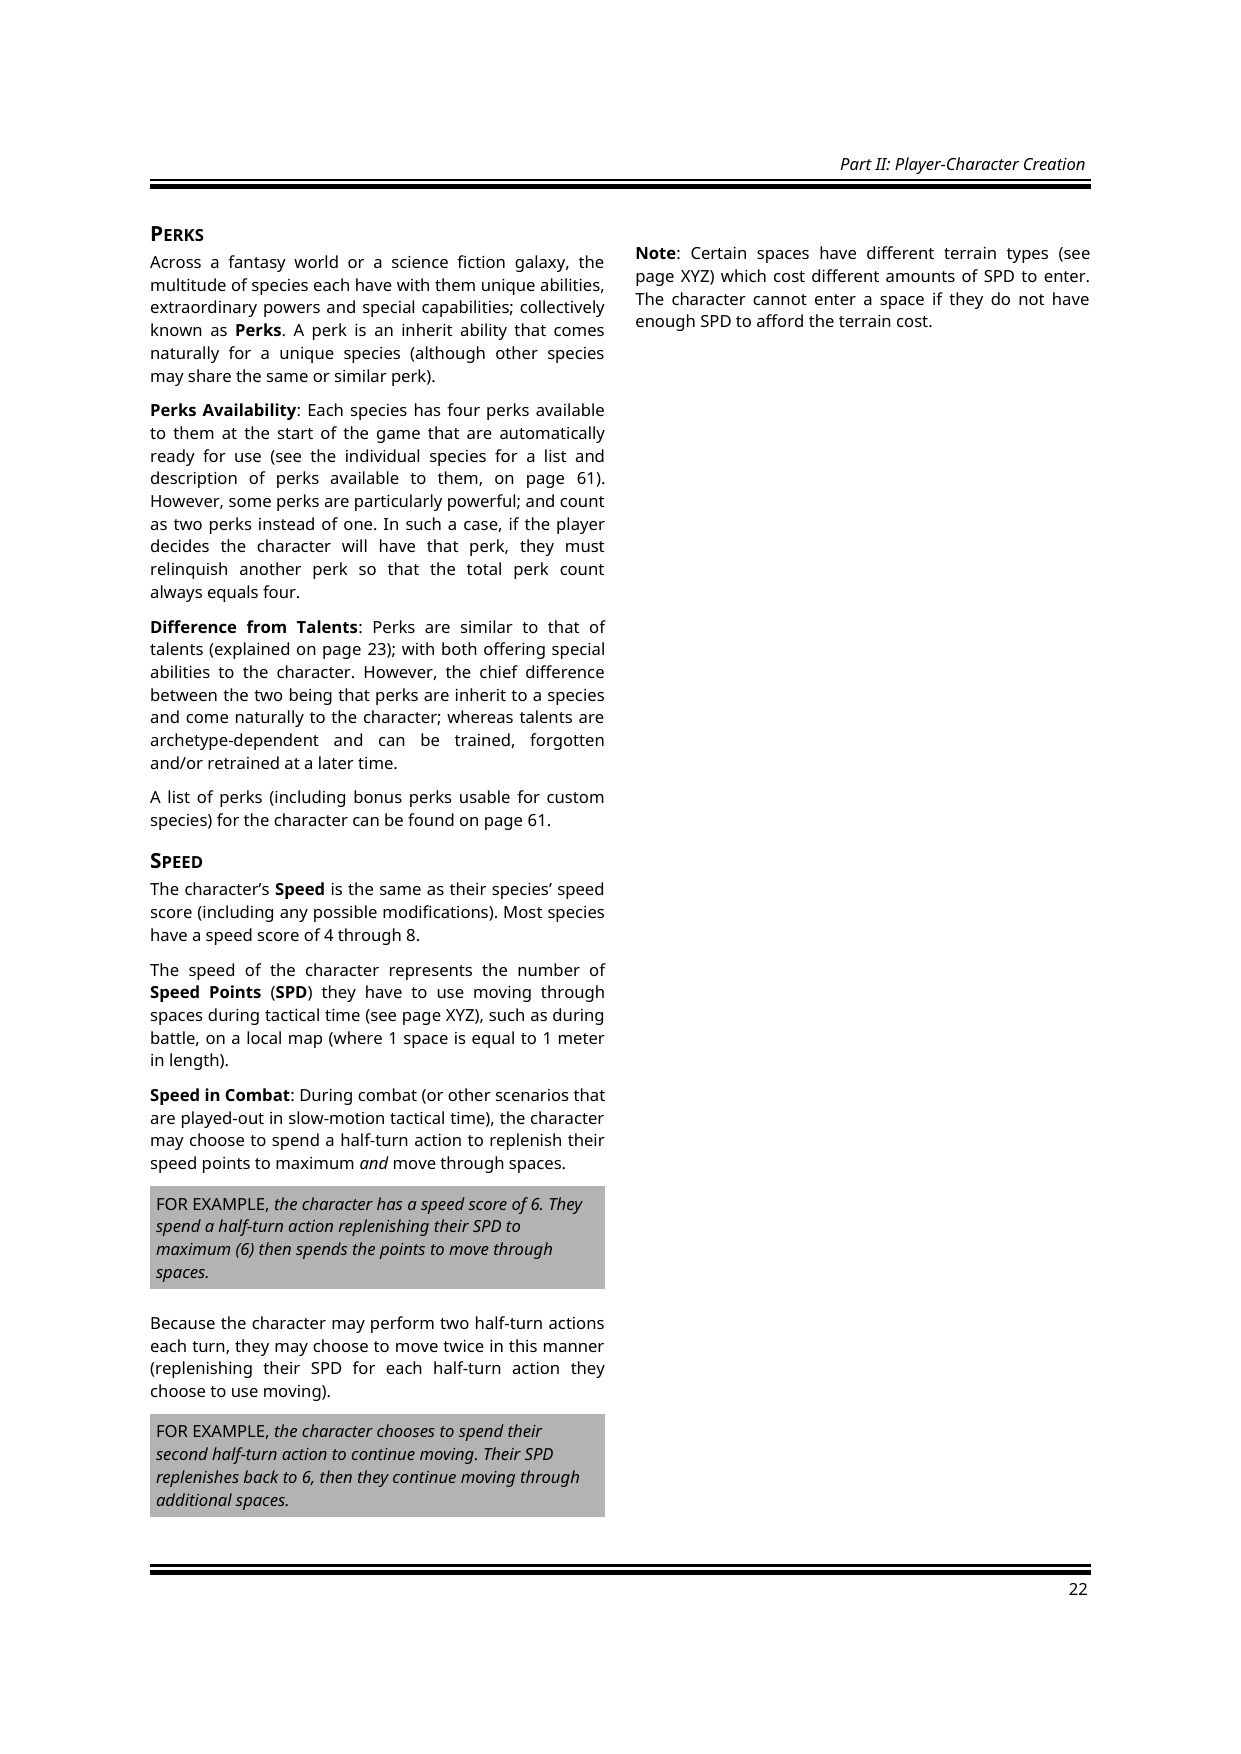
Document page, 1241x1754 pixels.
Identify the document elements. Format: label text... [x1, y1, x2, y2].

subtitle Perks [150, 219, 605, 248]
text Across a fantasy world or a science fiction galaxy, the multitude of species each have with them unique abilities, extraordinary powers and special capabilities; collectively known as Perks. A perk is an inherit ability that comes naturally for a unique species (although other species may share the same or similar perk). [150, 251, 605, 387]
text Because the character may perform two half-turn actions each turn, they may choose to move twice in this manner (replenishing their SPD for each half-turn action they choose to use moving). [150, 1289, 605, 1402]
table_header FOR EXAMPLE, the character has a speed score of 6. They spend a half-turn action replenishing their SPD to maximum (6) then spends the points to move through spaces. [150, 1186, 605, 1289]
text The speed of the character represents the number of Speed Points (SPD) they have to use moving through spaces during tactical time (see page XYZ), such as during battle, on a local map (where 1 space is equal to 1 meter in length). [150, 958, 605, 1072]
text Perks Availability: Each species has four perks available to them at the start of the game that are automatically ready for use (see the individual species for a list and description of perks available to them, on page 48). However, some perks are particularly powerful; and count as two perks instead of one. In such a case, if the player decides the character will have that perk, they must relinquish another perk so that the total perk count always equals four. [150, 399, 605, 603]
subtitle Speed [150, 847, 605, 875]
text Note: Certain spaces have different terrain types (see page XYZ) which cost different amounts of SPD to enter. The character cannot enter a space if they do not have enough SPD to afford the terrain cost. [635, 219, 1091, 333]
text Speed in Combat: During combat (or other scenarios that are played-out in slow-motion tactical time), the character may choose to spend a half-turn action to replenish their speed points to maximum and move through spaces. [150, 1084, 605, 1174]
text Difference from Talents: Perks are similar to that of talents (explained on page 19); with both offering special abilities to the character. However, the chief difference between the two being that perks are inherit to a species and come naturally to the character; whereas talents are archetype-dependent and can be trained, forgotten and/or retrained at a later time. [150, 615, 605, 774]
table_header FOR EXAMPLE, the character chooses to spend their second half-turn action to continue moving. Their SPD replenishes back to 6, then they continue moving through additional spaces. [150, 1414, 605, 1517]
text The character’s Speed is the same as their species’ speed score (including any possible modifications). Most species have a speed score of 4 through 8. [150, 878, 605, 946]
text A list of perks (including bonus perks usable for custom species) for the character can be found on page 48. [150, 786, 605, 832]
